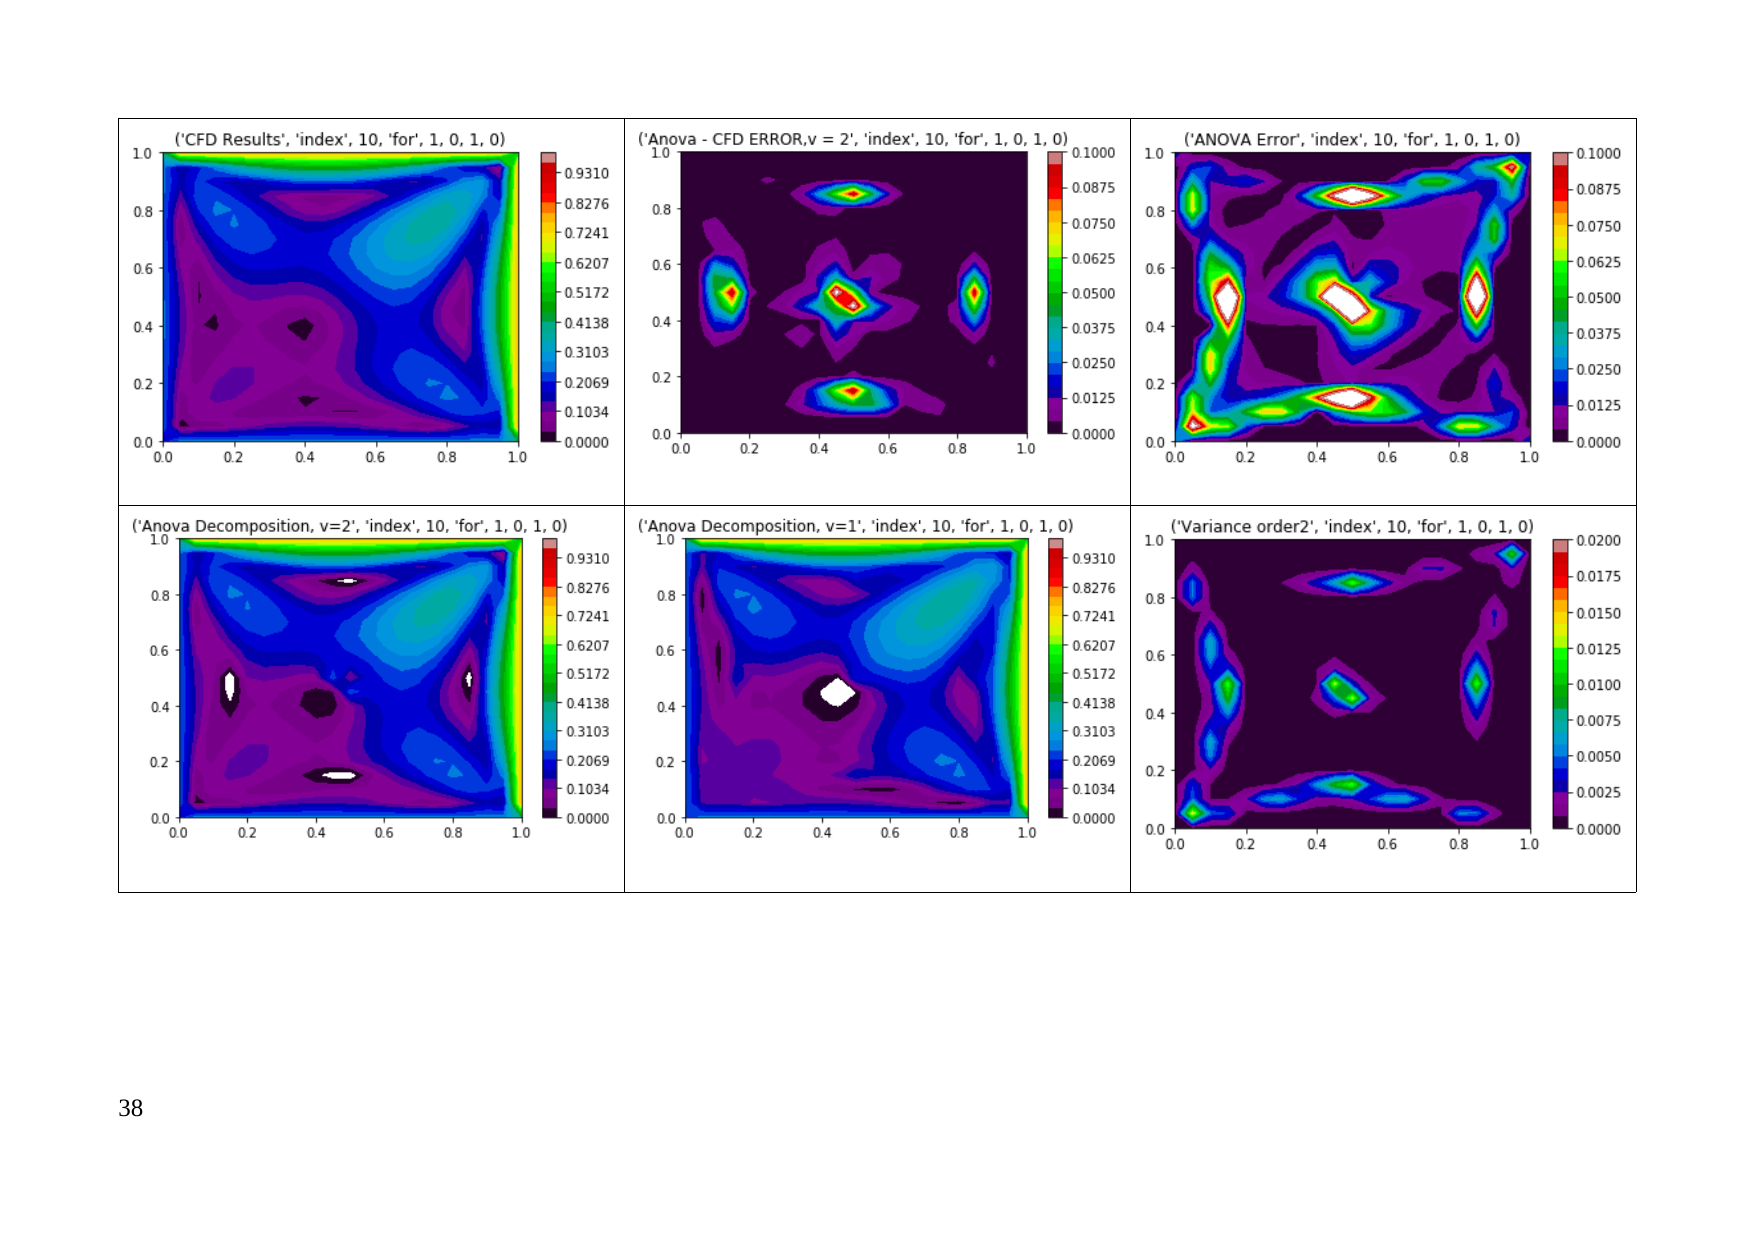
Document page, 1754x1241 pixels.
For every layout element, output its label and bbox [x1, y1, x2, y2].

table_cell [1131, 506, 1636, 892]
picture [123, 123, 619, 473]
table_header [625, 119, 1130, 505]
table_header [119, 119, 624, 505]
table_header [1131, 119, 1636, 505]
picture [123, 511, 619, 848]
picture [629, 123, 1125, 464]
picture [1135, 511, 1631, 860]
picture [629, 511, 1125, 848]
table_cell [119, 506, 624, 892]
picture [1135, 123, 1631, 473]
table_cell [625, 506, 1130, 892]
